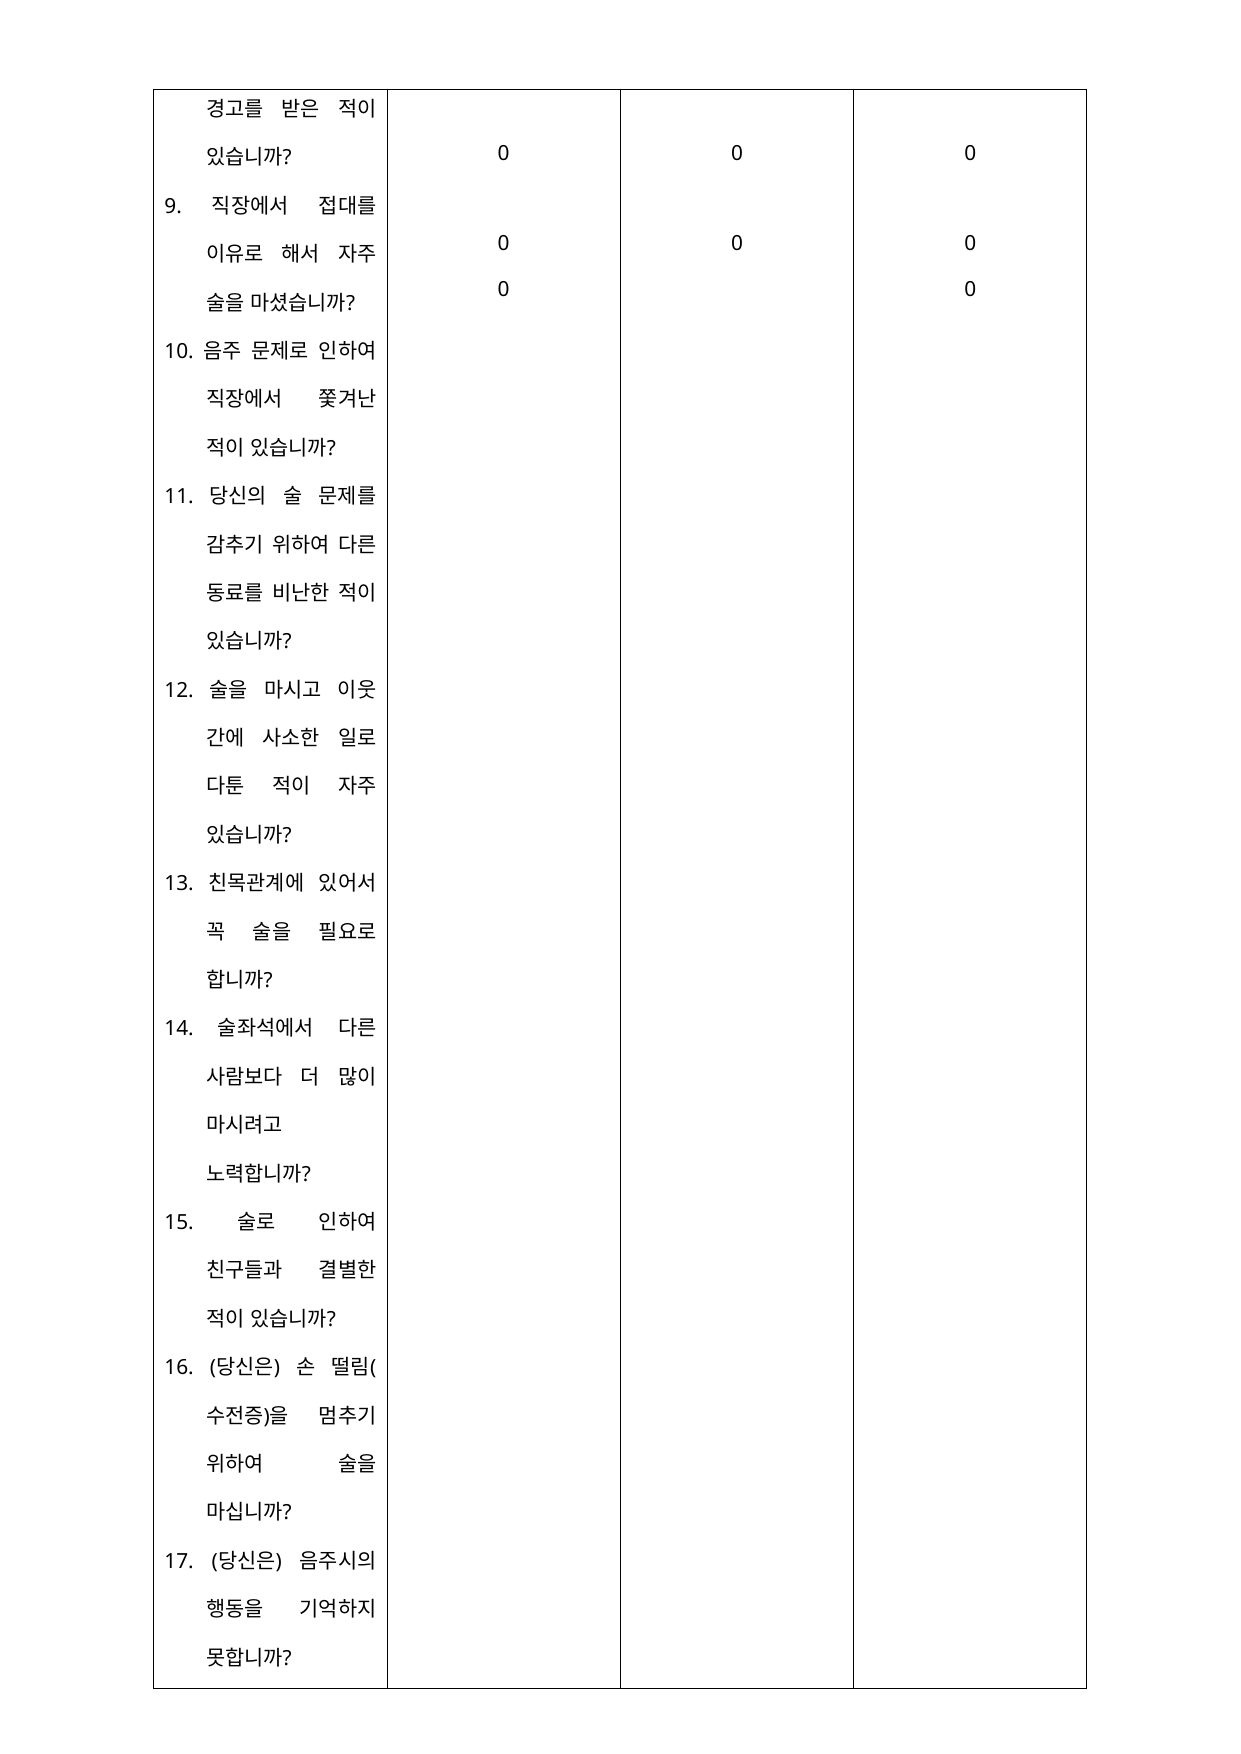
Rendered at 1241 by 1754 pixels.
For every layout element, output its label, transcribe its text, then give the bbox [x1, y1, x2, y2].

table_cell 0 0 [621, 90, 853, 1688]
table_cell 0 0 0 [854, 90, 1086, 1688]
table_cell 경고를 받은 적이 있습니까? 9. 직장에서 접대를 이유로 해서 자주 술을 마셨습니까? 10. 음주 문제로 인하여 직장에서 쫓겨난 적이 있습니까? 11. 당신의 술 문제를 감추기 위하여 다른 동료를 비난한 적이 있습니까? 12. 술을 마시고 이웃 간에 사소한 일로 다툰 적이 자주 있습니까? 13. 친목관계에 있어서 꼭 술을 필요로 합니까? 14. 술좌석에서 다른 사람보다 더 많이 마시려고 노력합니까? 15. 술로 인하여 친구들과 결별한 적이 있습니까? 16. (당신은) 손 떨림(수전증)을 멈추기 위하여 술을 마십니까? 17. (당신은) 음주시의 행동을 기억하지 못합니까? [154, 90, 387, 1688]
table_cell 0 0 0 [388, 90, 620, 1688]
